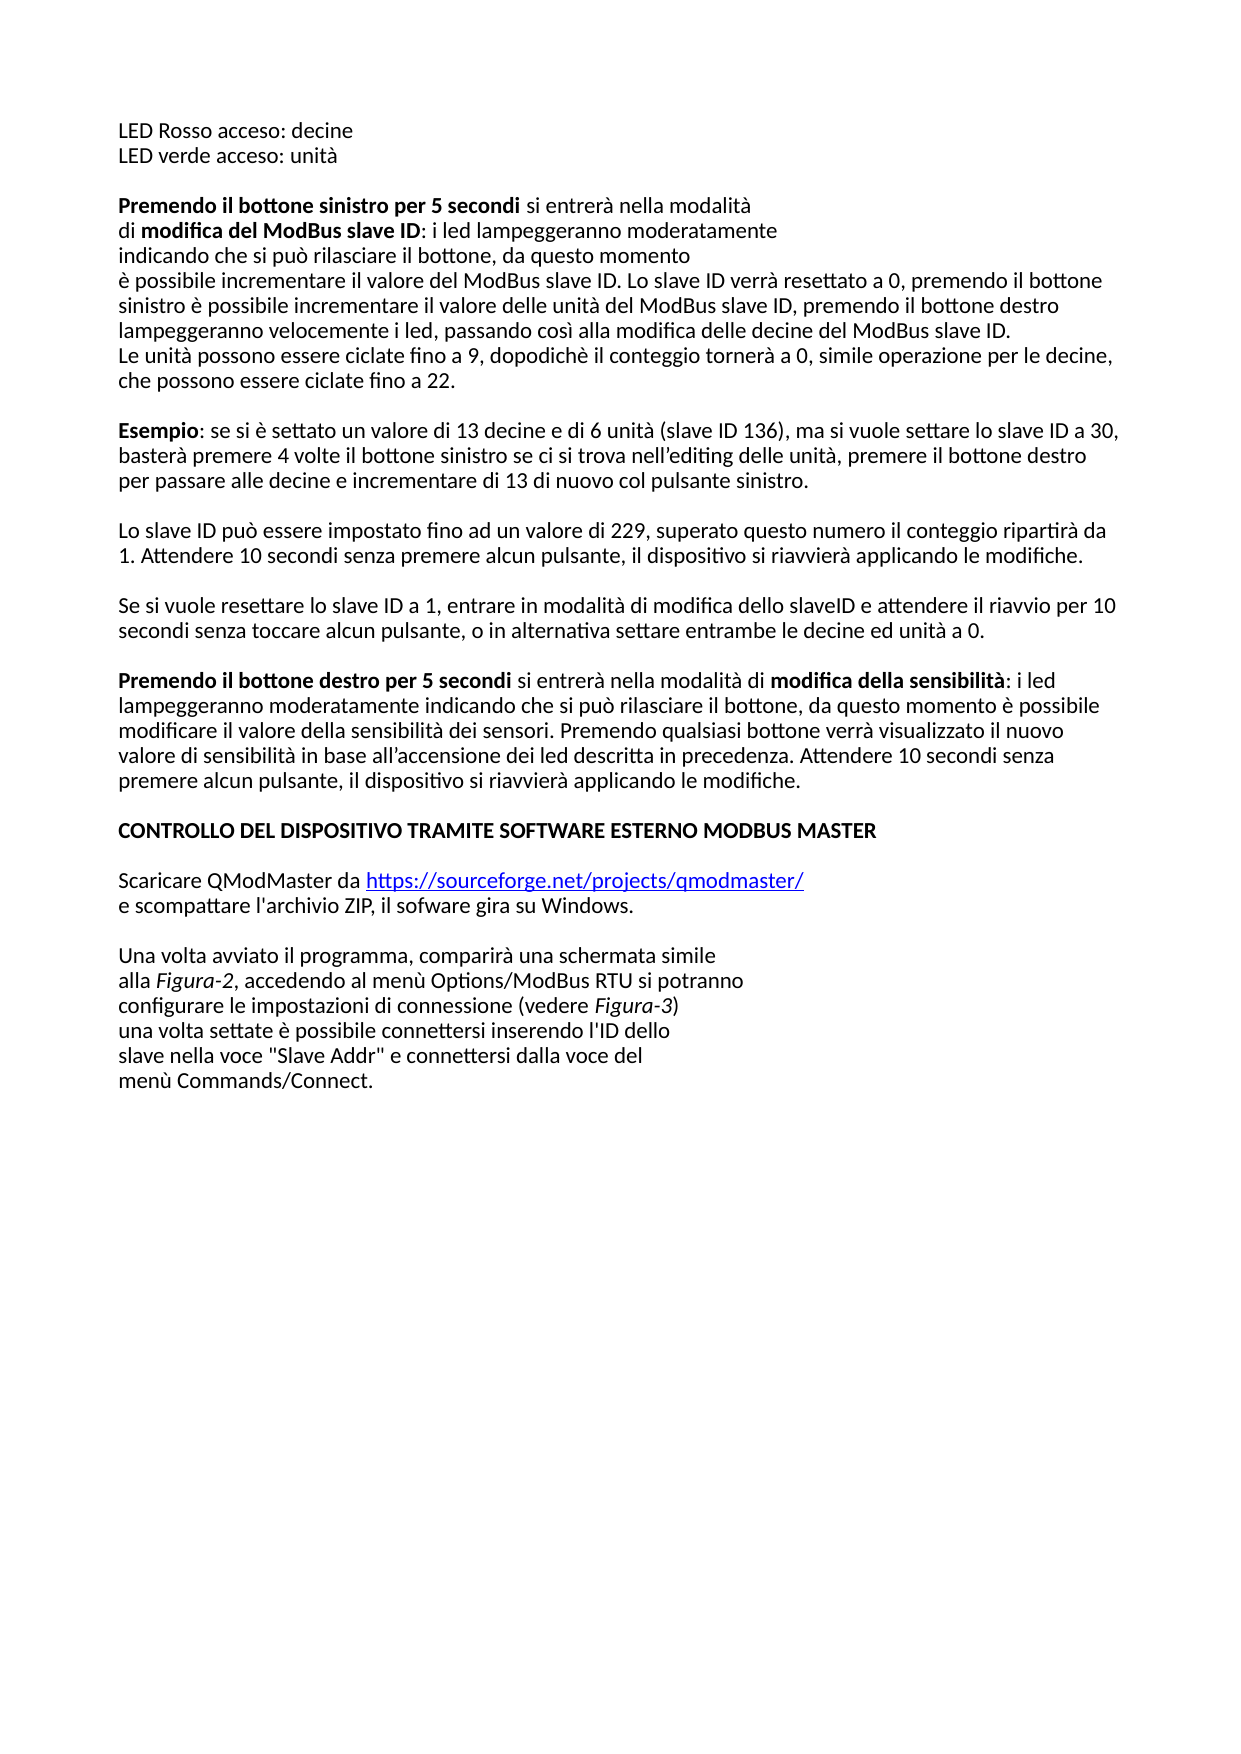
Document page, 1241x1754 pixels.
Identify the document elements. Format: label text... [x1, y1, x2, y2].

text Lo slave ID può essere impostato fino ad un valore di 229, superato questo numero il conteggio ripartirà da 1. Attendere 10 secondi senza premere alcun pulsante, il dispositivo si riavvierà applicando le modifiche. [118, 518, 1122, 568]
text Le unità possono essere ciclate fino a 9, dopodichè il conteggio tornerà a 0, simile operazione per le decine, che possono essere ciclate fino a 22. [118, 343, 1122, 393]
text è possibile incrementare il valore del ModBus slave ID. Lo slave ID verrà resettato a 0, premendo il bottone sinistro è possibile incrementare il valore delle unità del ModBus slave ID, premendo il bottone destro lampeggeranno velocemente i led, passando così alla modifica delle decine del ModBus slave ID. [118, 268, 1122, 343]
text slave nella voce "Slave Addr" e connettersi dalla voce del [118, 1043, 1122, 1068]
text Se si vuole resettare lo slave ID a 1, entrare in modalità di modifica dello slaveID e attendere il riavvio per 10 secondi senza toccare alcun pulsante, o in alternativa settare entrambe le decine ed unità a 0. [118, 593, 1122, 643]
text e scompattare l'archivio ZIP, il sofware gira su Windows. [118, 893, 1122, 918]
text Una volta avviato il programma, comparirà una schermata simile [118, 943, 1122, 968]
text configurare le impostazioni di connessione (vedere Figura-3) [118, 993, 1122, 1018]
text menù Commands/Connect. [118, 1068, 1122, 1093]
text alla Figura-2, accedendo al menù Options/ModBus RTU si potranno [118, 968, 1122, 993]
text di modifica del ModBus slave ID: i led lampeggeranno moderatamente [118, 218, 1122, 243]
text Premendo il bottone sinistro per 5 secondi si entrerà nella modalità [118, 193, 1122, 218]
text Esempio: se si è settato un valore di 13 decine e di 6 unità (slave ID 136), ma si vuole settare lo slave ID a 30, basterà premere 4 volte il bottone sinistro se ci si trova nell’editing delle unità, premere il bottone destro per passare alle decine e incrementare di 13 di nuovo col pulsante sinistro. [118, 418, 1122, 493]
text Scaricare QModMaster da https://sourceforge.net/projects/qmodmaster/ [118, 868, 1122, 893]
text indicando che si può rilasciare il bottone, da questo momento [118, 243, 1122, 268]
text CONTROLLO DEL DISPOSITIVO TRAMITE SOFTWARE ESTERNO MODBUS MASTER [118, 818, 1122, 843]
text Premendo il bottone destro per 5 secondi si entrerà nella modalità di modifica della sensibilità: i led lampeggeranno moderatamente indicando che si può rilasciare il bottone, da questo momento è possibile modificare il valore della sensibilità dei sensori. Premendo qualsiasi bottone verrà visualizzato il nuovo valore di sensibilità in base all’accensione dei led descritta in precedenza. Attendere 10 secondi senza premere alcun pulsante, il dispositivo si riavvierà applicando le modifiche. [118, 668, 1122, 793]
text una volta settate è possibile connettersi inserendo l'ID dello [118, 1018, 1122, 1043]
text LED Rosso acceso: decine [118, 118, 1122, 143]
text LED verde acceso: unità [118, 143, 1122, 168]
